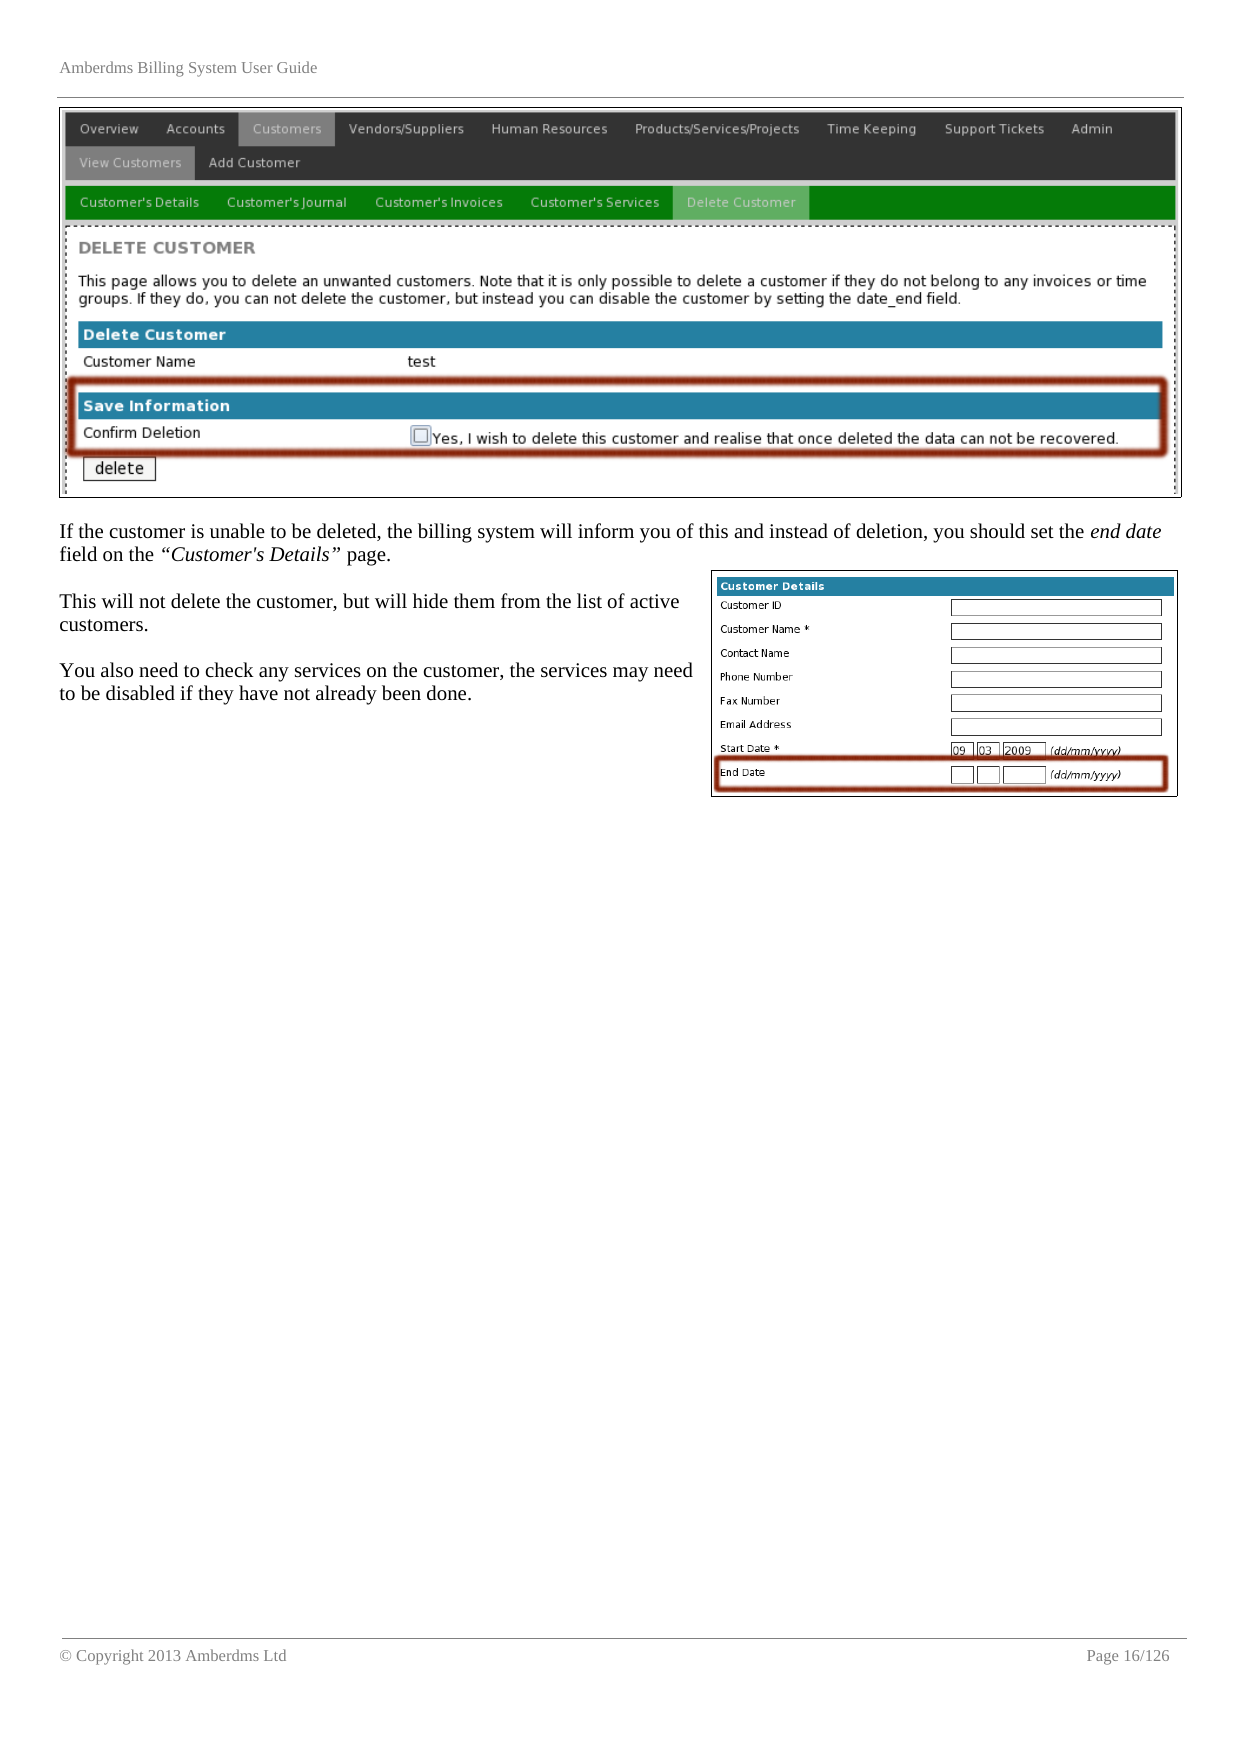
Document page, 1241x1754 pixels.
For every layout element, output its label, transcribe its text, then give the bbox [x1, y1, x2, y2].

picture [713, 573, 1174, 793]
picture [62, 110, 1179, 494]
text This will not delete the customer, but will hide them from the list of active customers. [59, 589, 711, 636]
text You also need to check any services on the customer, the services may need to be disabled if they have not already been done. [59, 659, 711, 705]
text If the customer is unable to be deleted, the billing system will inform you of this and instead of deletion, you should set the end date field on the “Customer's Details” page. [59, 520, 1181, 566]
